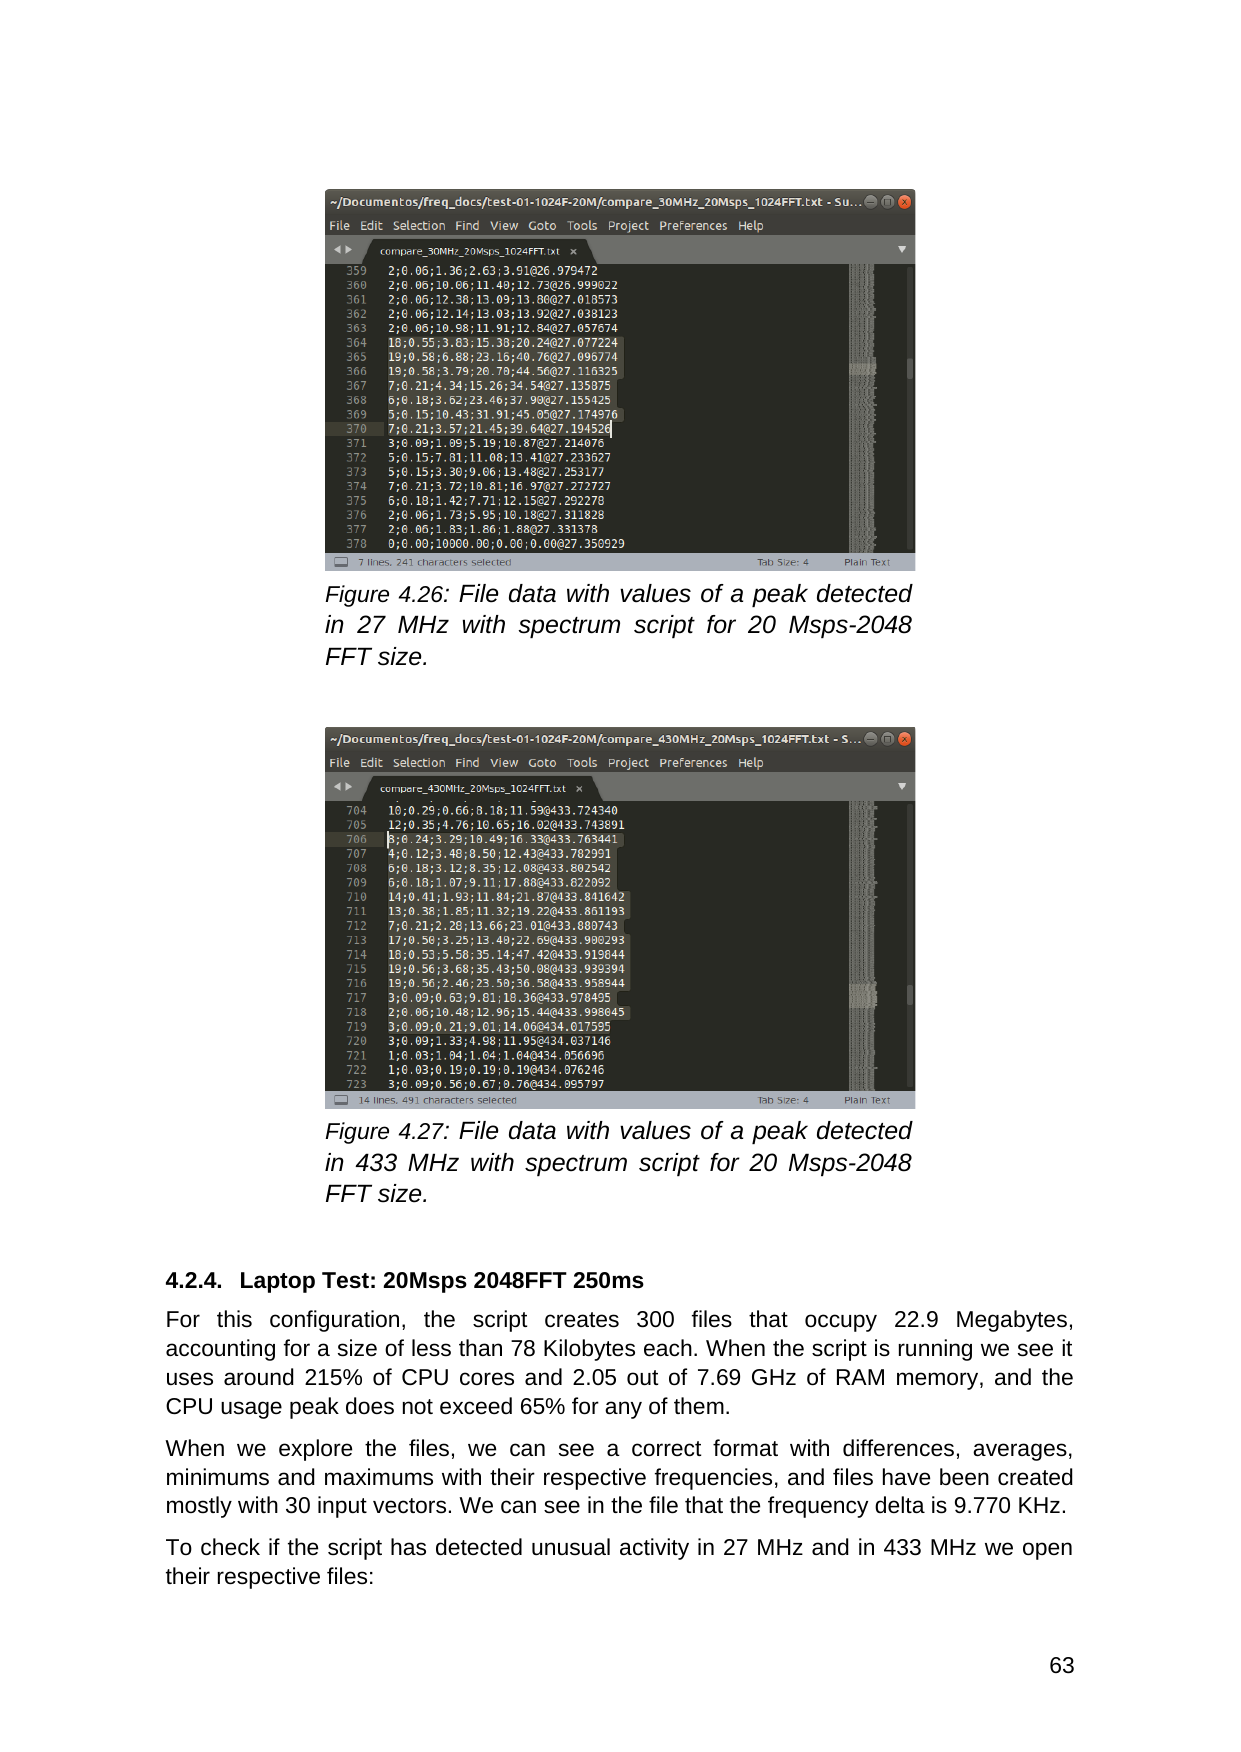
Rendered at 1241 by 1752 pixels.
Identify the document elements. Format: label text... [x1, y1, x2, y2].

text To check if the script has detected unusual activity in 27 MHz and in 433 MHz we open their respective files: [165, 1534, 1075, 1589]
text Figure 4.27: File data with values of a peak detected in 433 MHz with spectrum script for 20 Msps-2048 FFT size. [325, 1109, 915, 1208]
subtitle Laptop Test: 20Msps 2048FFT 250ms [165, 1264, 1075, 1294]
picture [325, 189, 916, 571]
text When we explore the files, we can see a correct format with differences, averages, minimums and maximums with their respective frequencies, and files have been created mostly with 30 input vectors. We can see in the file that the frequency delta is 9.770 KHz. [165, 1434, 1075, 1519]
text Figure 4.26: File data with values of a peak detected in 27 MHz with spectrum script for 20 Msps-2048 FFT size. [325, 571, 915, 671]
text For this configuration, the script creates 300 files that occupy 22.9 Megabytes, accounting for a size of less than 78 Kilobytes each. When the script is running we see it uses around 215% of CPU cores and 2.05 out of 7.69 GHz of RAM memory, and the CPU usage peak does not exceed 65% for any of them. [165, 1306, 1075, 1419]
picture [325, 727, 916, 1109]
